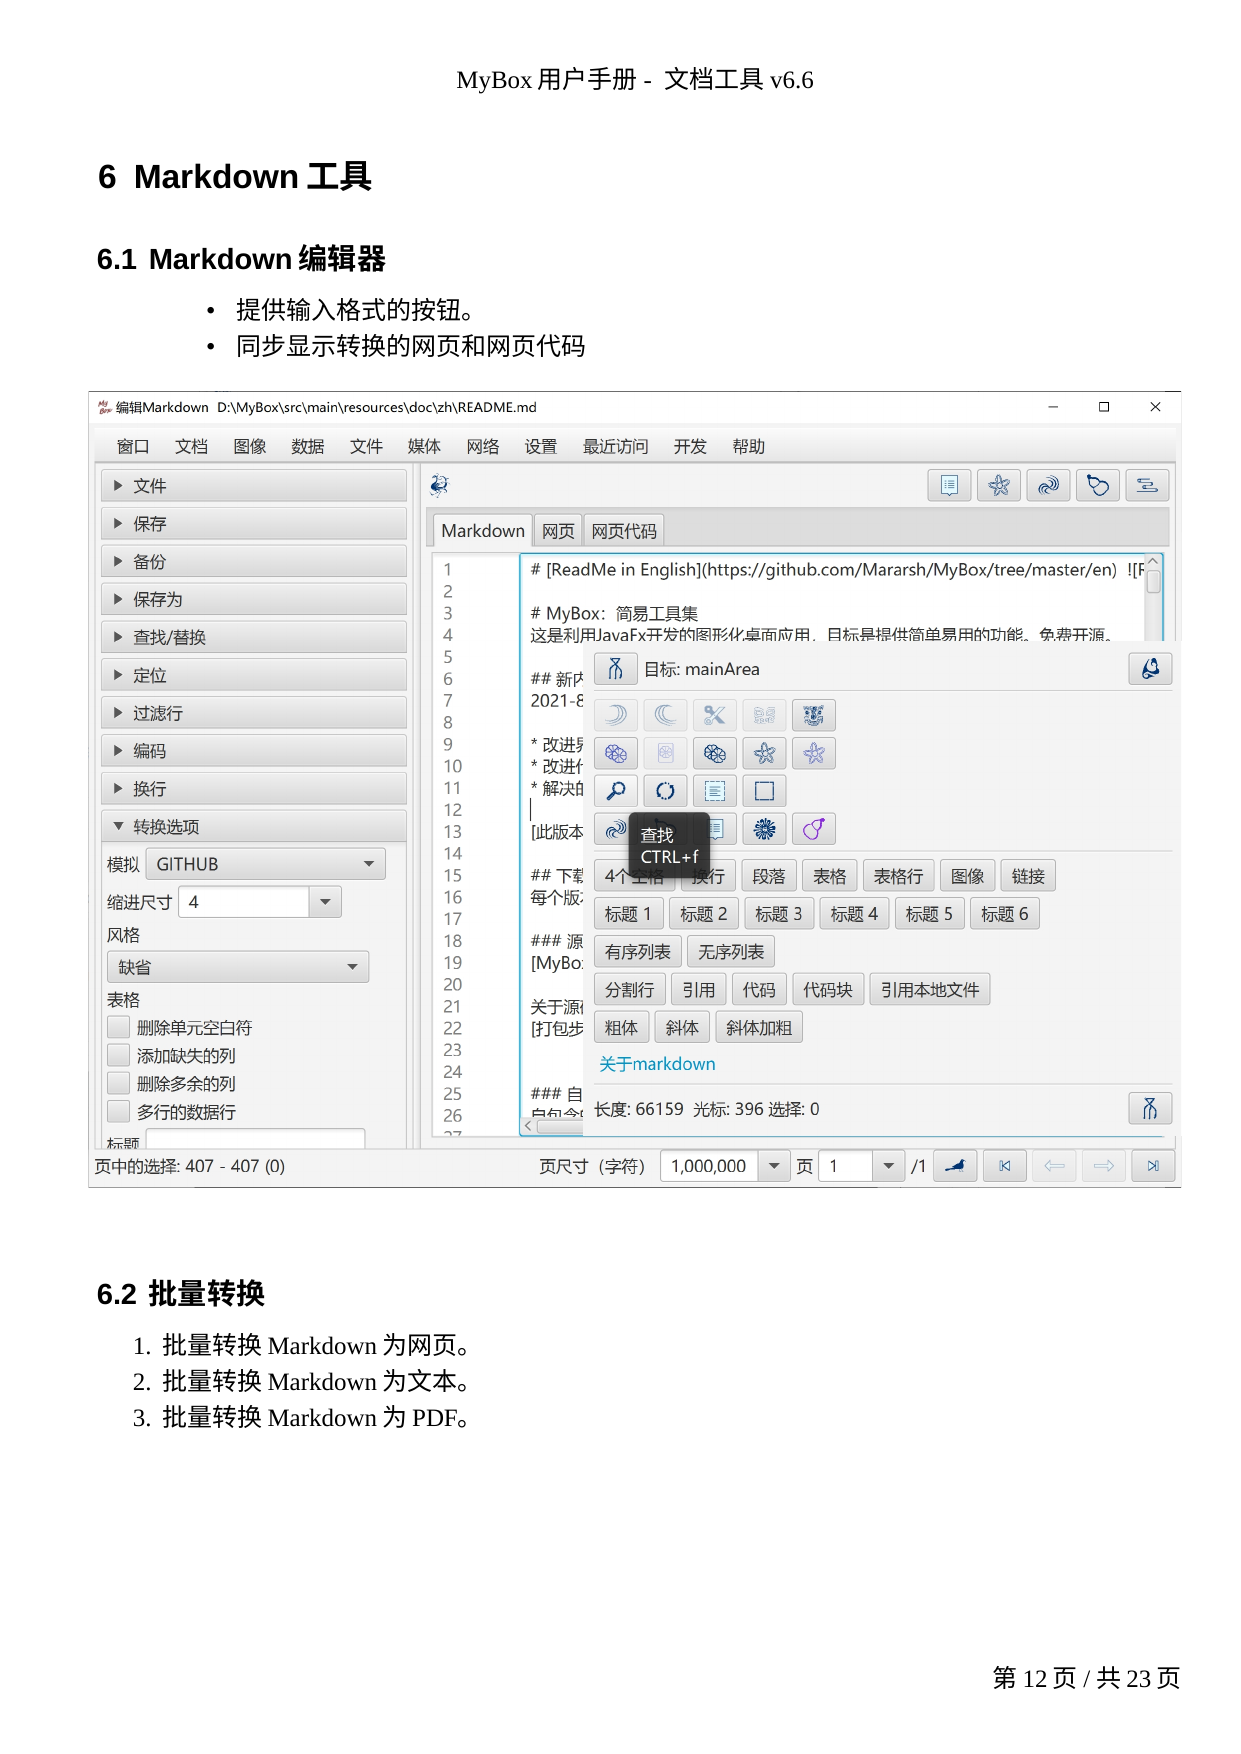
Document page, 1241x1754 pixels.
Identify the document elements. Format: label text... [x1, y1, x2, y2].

list 批量转换Markdown为文本。 [133, 1361, 1181, 1398]
subtitle 批量转换 [88, 1270, 1181, 1313]
picture [88, 391, 1182, 1188]
list 批量转换Markdown为网页。 [133, 1325, 1181, 1361]
subtitle Markdown工具 [88, 150, 1181, 198]
subtitle Markdown编辑器 [88, 236, 1181, 278]
list 同步显示转换的网页和网页代码 [206, 327, 1181, 363]
list 批量转换Markdown为PDF。 [133, 1398, 1181, 1434]
list 提供输入格式的按钮。 [206, 291, 1181, 327]
